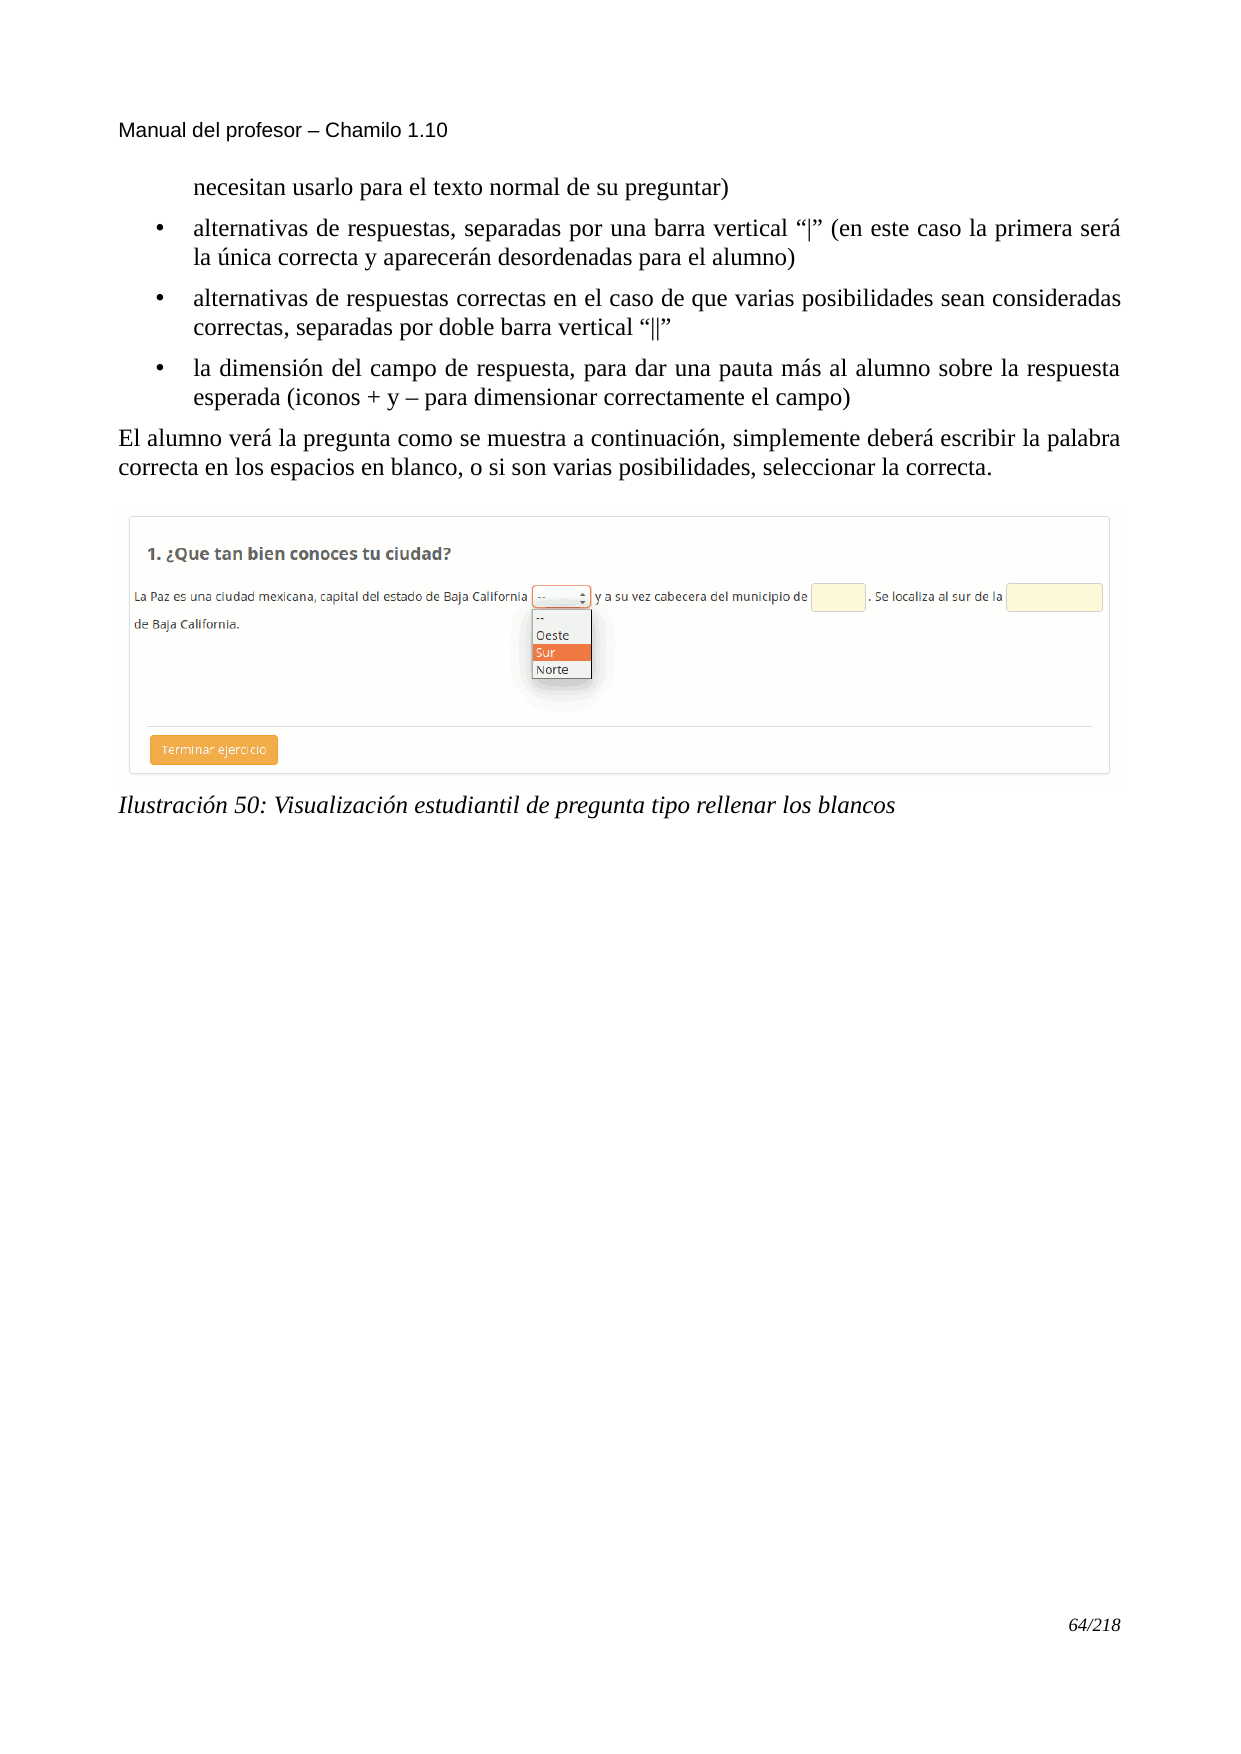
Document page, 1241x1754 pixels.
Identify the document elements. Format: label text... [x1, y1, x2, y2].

text Ilustración 50: Visualización estudiantil de pregunta tipo rellenar los blancos [118, 790, 1122, 818]
list necesitan usarlo para el texto normal de su preguntar) [156, 172, 1122, 200]
picture [118, 505, 1123, 790]
text El alumno verá la pregunta como se muestra a continuación, simplemente deberá escribir la palabra correcta en los espacios en blanco, o si son varias posibilidades, seleccionar la correcta. [118, 423, 1122, 480]
list la dimensión del campo de respuesta, para dar una pauta más al alumno sobre la respuesta esperada (iconos + y – para dimensionar correctamente el campo) [156, 353, 1122, 410]
list alternativas de respuestas, separadas por una barra vertical “|” (en este caso la primera será la única correcta y aparecerán desordenadas para el alumno) [156, 213, 1122, 270]
list alternativas de respuestas correctas en el caso de que varias posibilidades sean consideradas correctas, separadas por doble barra vertical “||” [156, 283, 1122, 340]
